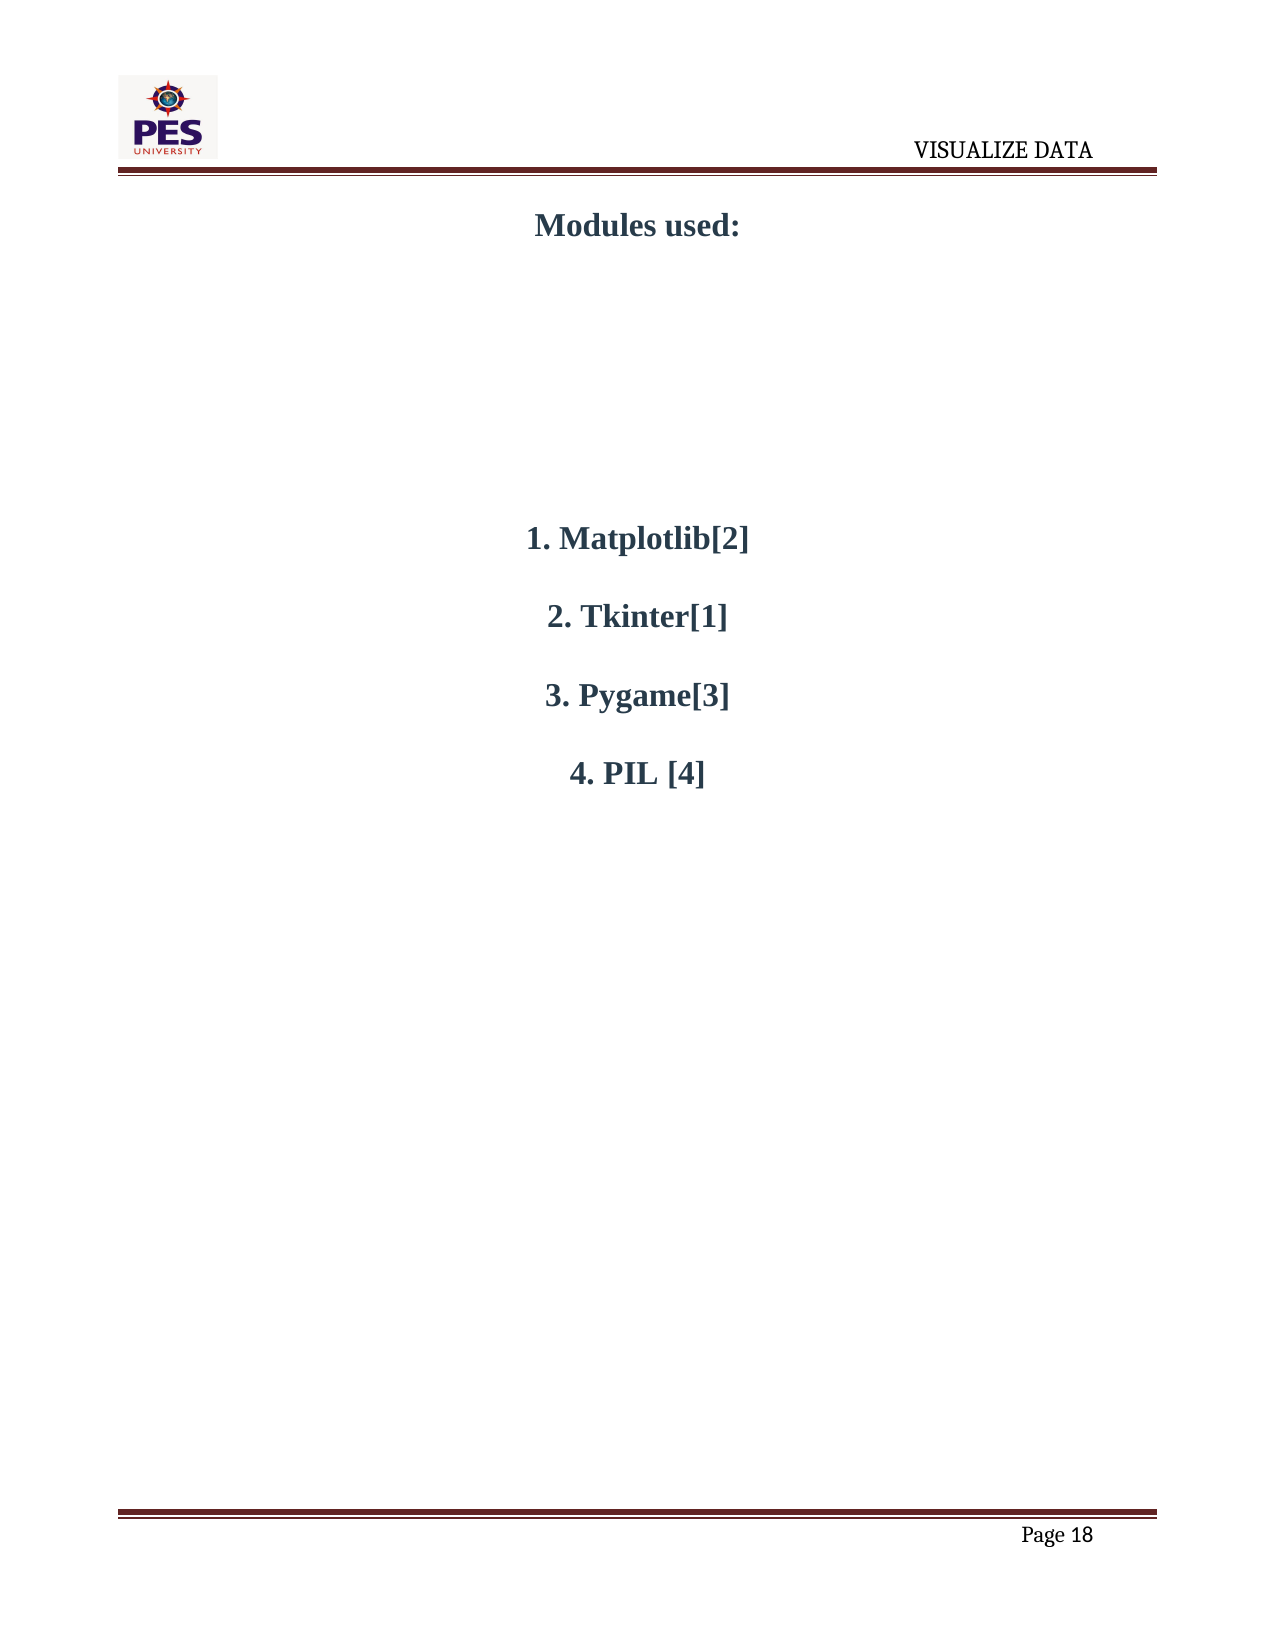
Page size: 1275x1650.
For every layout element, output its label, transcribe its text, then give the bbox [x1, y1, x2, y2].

text Modules used: [118, 205, 1157, 243]
text 1. Matplotlib[2] [118, 518, 1157, 557]
text 2. Tkinter[1] [118, 597, 1157, 635]
text 4. PIL [4] [118, 753, 1157, 792]
text 3. Pygame[3] [118, 675, 1157, 713]
picture [118, 75, 218, 159]
